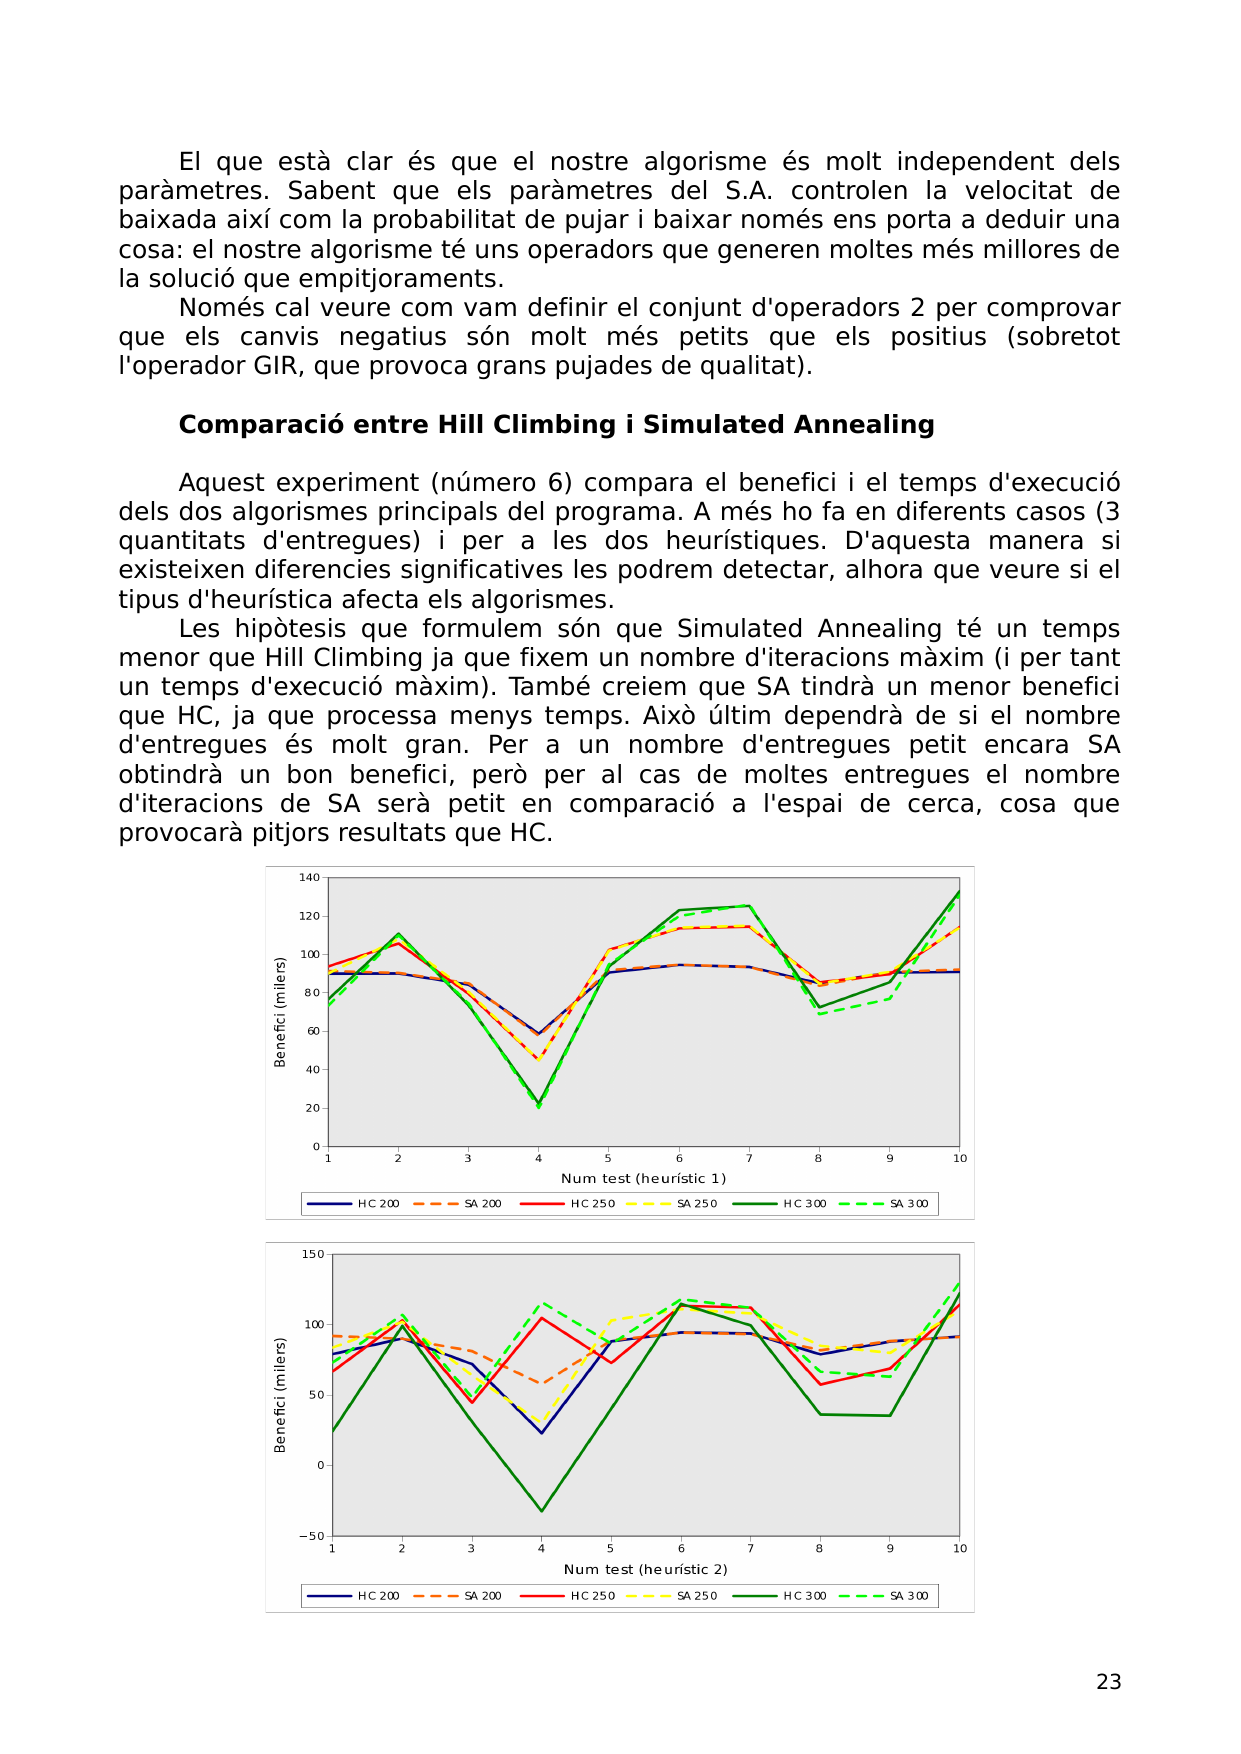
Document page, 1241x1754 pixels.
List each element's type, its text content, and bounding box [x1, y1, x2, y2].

text Aquest experiment (número 6) compara el benefici i el temps d'execució dels dos algorismes principals del programa. A més ho fa en diferents casos (3 quantitats d'entregues) i per a les dos heurístiques. D'aquesta manera si existeixen diferencies significatives les podrem detectar, alhora que veure si el tipus d'heurística afecta els algorismes. [118, 468, 1122, 614]
text Només cal veure com vam definir el conjunt d'operadors 2 per comprovar que els canvis negatius són molt més petits que els positius (sobretot l'operador GIR, que provoca grans pujades de qualitat). [118, 293, 1122, 381]
picture [265, 1242, 975, 1613]
text El que està clar és que el nostre algorisme és molt independent dels paràmetres. Sabent que els paràmetres del S.A. controlen la velocitat de baixada així com la probabilitat de pujar i baixar només ens porta a deduir una cosa: el nostre algorisme té uns operadors que generen moltes més millores de la solució que empitjoraments. [118, 147, 1122, 293]
picture [265, 866, 975, 1220]
text Les hipòtesis que formulem són que Simulated Annealing té un temps menor que Hill Climbing ja que fixem un nombre d'iteracions màxim (i per tant un temps d'execució màxim). També creiem que SA tindrà un menor benefici que HC, ja que processa menys temps. Això últim dependrà de si el nombre d'entregues és molt gran. Per a un nombre d'entregues petit encara SA obtindrà un bon benefici, però per al cas de moltes entregues el nombre d'iteracions de SA serà petit en comparació a l'espai de cerca, cosa que provocarà pitjors resultats que HC. [118, 614, 1122, 847]
text Comparació entre Hill Climbing i Simulated Annealing [118, 410, 1122, 439]
